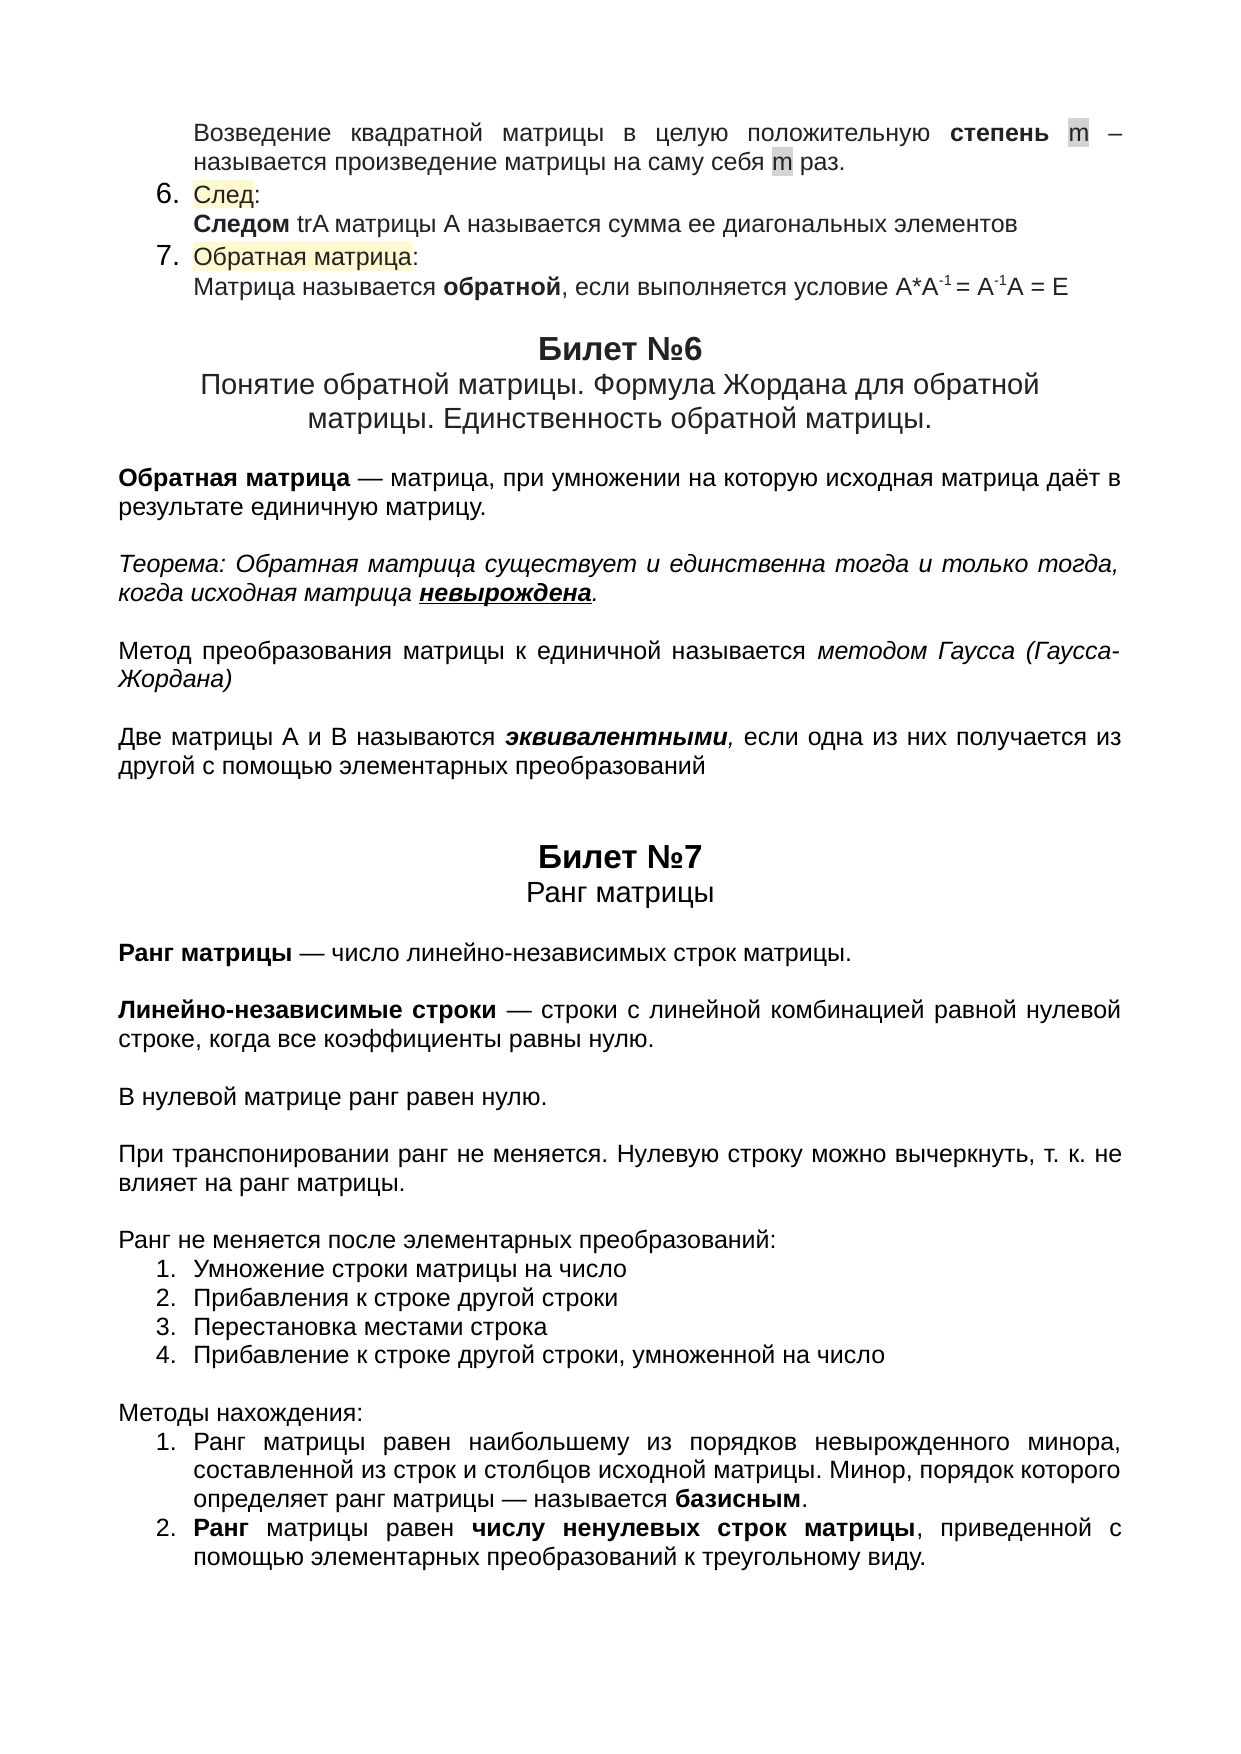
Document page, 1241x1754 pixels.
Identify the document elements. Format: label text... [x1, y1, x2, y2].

text В нулевой матрице ранг равен нулю. [118, 1081, 1122, 1110]
list Прибавление к строке другой строки, умноженной на число [156, 1340, 1122, 1369]
list Следом trA матрицы А называется сумма ее диагональных элементов [156, 209, 1122, 238]
text Понятие обратной матрицы. Формула Жордана для обратной матрицы. Единственность обратной матрицы. [118, 367, 1122, 434]
text При транспонировании ранг не меняется. Нулевую строку можно вычеркнуть, т. к. не влияет на ранг матрицы. [118, 1139, 1122, 1196]
text Обратная матрица — матрица, при умножении на которую исходная матрица даёт в результате единичную матрицу. [118, 463, 1122, 521]
list Ранг матрицы равен наибольшему из порядков невырожденного минора, составленной из строк и столбцов исходной матрицы. Минор, порядок которого определяет ранг матрицы — называется базисным. [156, 1426, 1122, 1513]
text Теорема: Обратная матрица существует и единственна тогда и только тогда, когда исходная матрица невырождена. [118, 549, 1122, 607]
text Две матрицы А и В называются эквивалентными, если одна из них получается из другой с помощью элементарных преобразований [118, 722, 1122, 779]
text Ранг матрицы — число линейно-независимых строк матрицы. [118, 938, 1122, 966]
text Ранг не меняется после элементарных преобразований: [118, 1225, 1122, 1254]
text Ранг матрицы [118, 875, 1122, 909]
list След: [156, 176, 1122, 209]
text Линейно-независимые строки — строки с линейной комбинацией равной нулевой строке, когда все коэффициенты равны нулю. [118, 995, 1122, 1053]
list Перестановка местами строка [156, 1311, 1122, 1340]
text Билет №7 [118, 837, 1122, 875]
list Обратная матрица: [156, 238, 1122, 271]
text Метод преобразования матрицы к единичной называется методом Гаусса (Гаусса-Жордана) [118, 636, 1122, 693]
text Методы нахождения: [118, 1398, 1122, 1426]
list Возведение квадратной матрицы в целую положительную степень m – называется произведение матрицы на саму себя m раз. [156, 118, 1122, 176]
list Ранг матрицы равен числу ненулевых строк матрицы, приведенной с помощью элементарных преобразований к треугольному виду. [156, 1513, 1122, 1570]
list Матрица называется обратной, если выполняется условие А*А-1 = А-1А = Е [156, 271, 1122, 300]
list Прибавления к строке другой строки [156, 1283, 1122, 1311]
list Умножение строки матрицы на число [156, 1254, 1122, 1283]
text Билет №6 [118, 329, 1122, 367]
